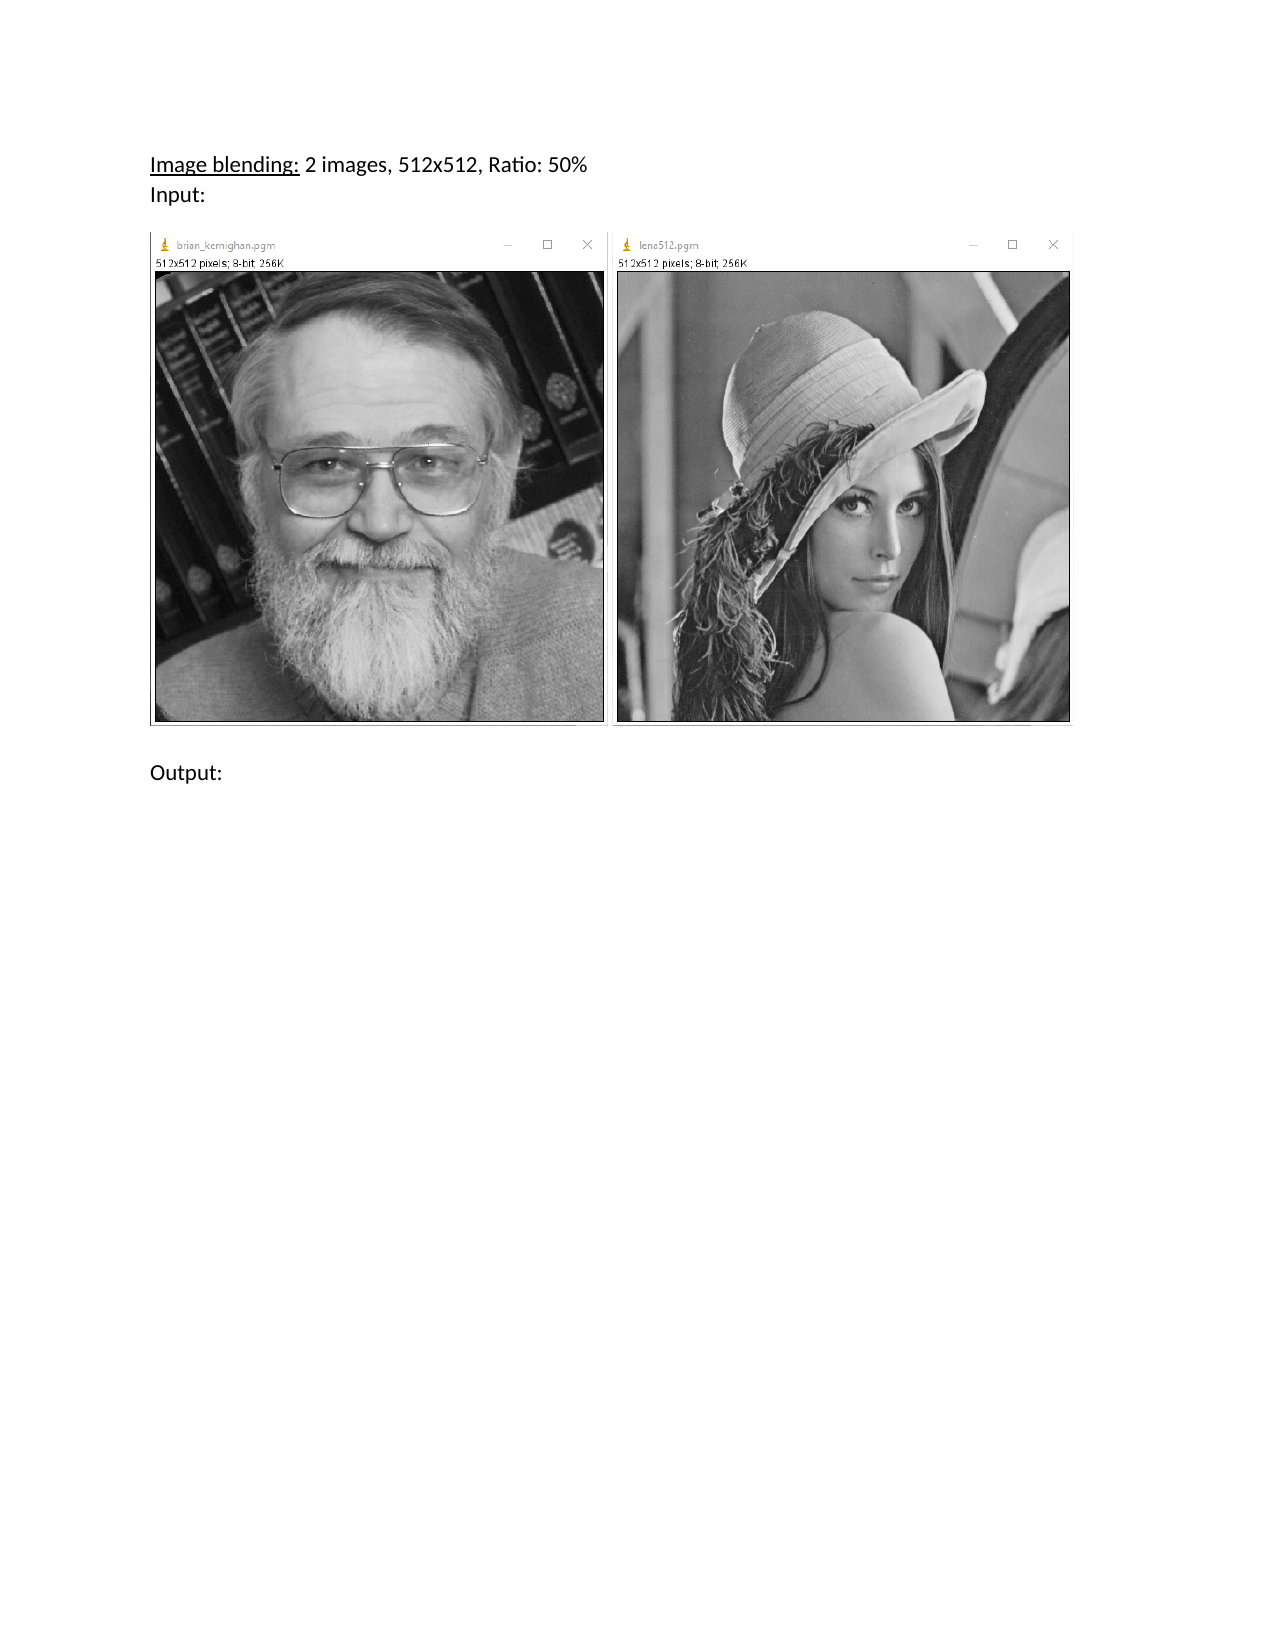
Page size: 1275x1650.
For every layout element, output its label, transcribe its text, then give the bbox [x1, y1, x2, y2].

text Threshold segmentation: Threshold@125 Input: Output: imageJ: Image blending: 2 images, 512x512, Ratio: 50% Input: Output: 2. Critical Evaluation: [150, 150, 1125, 786]
